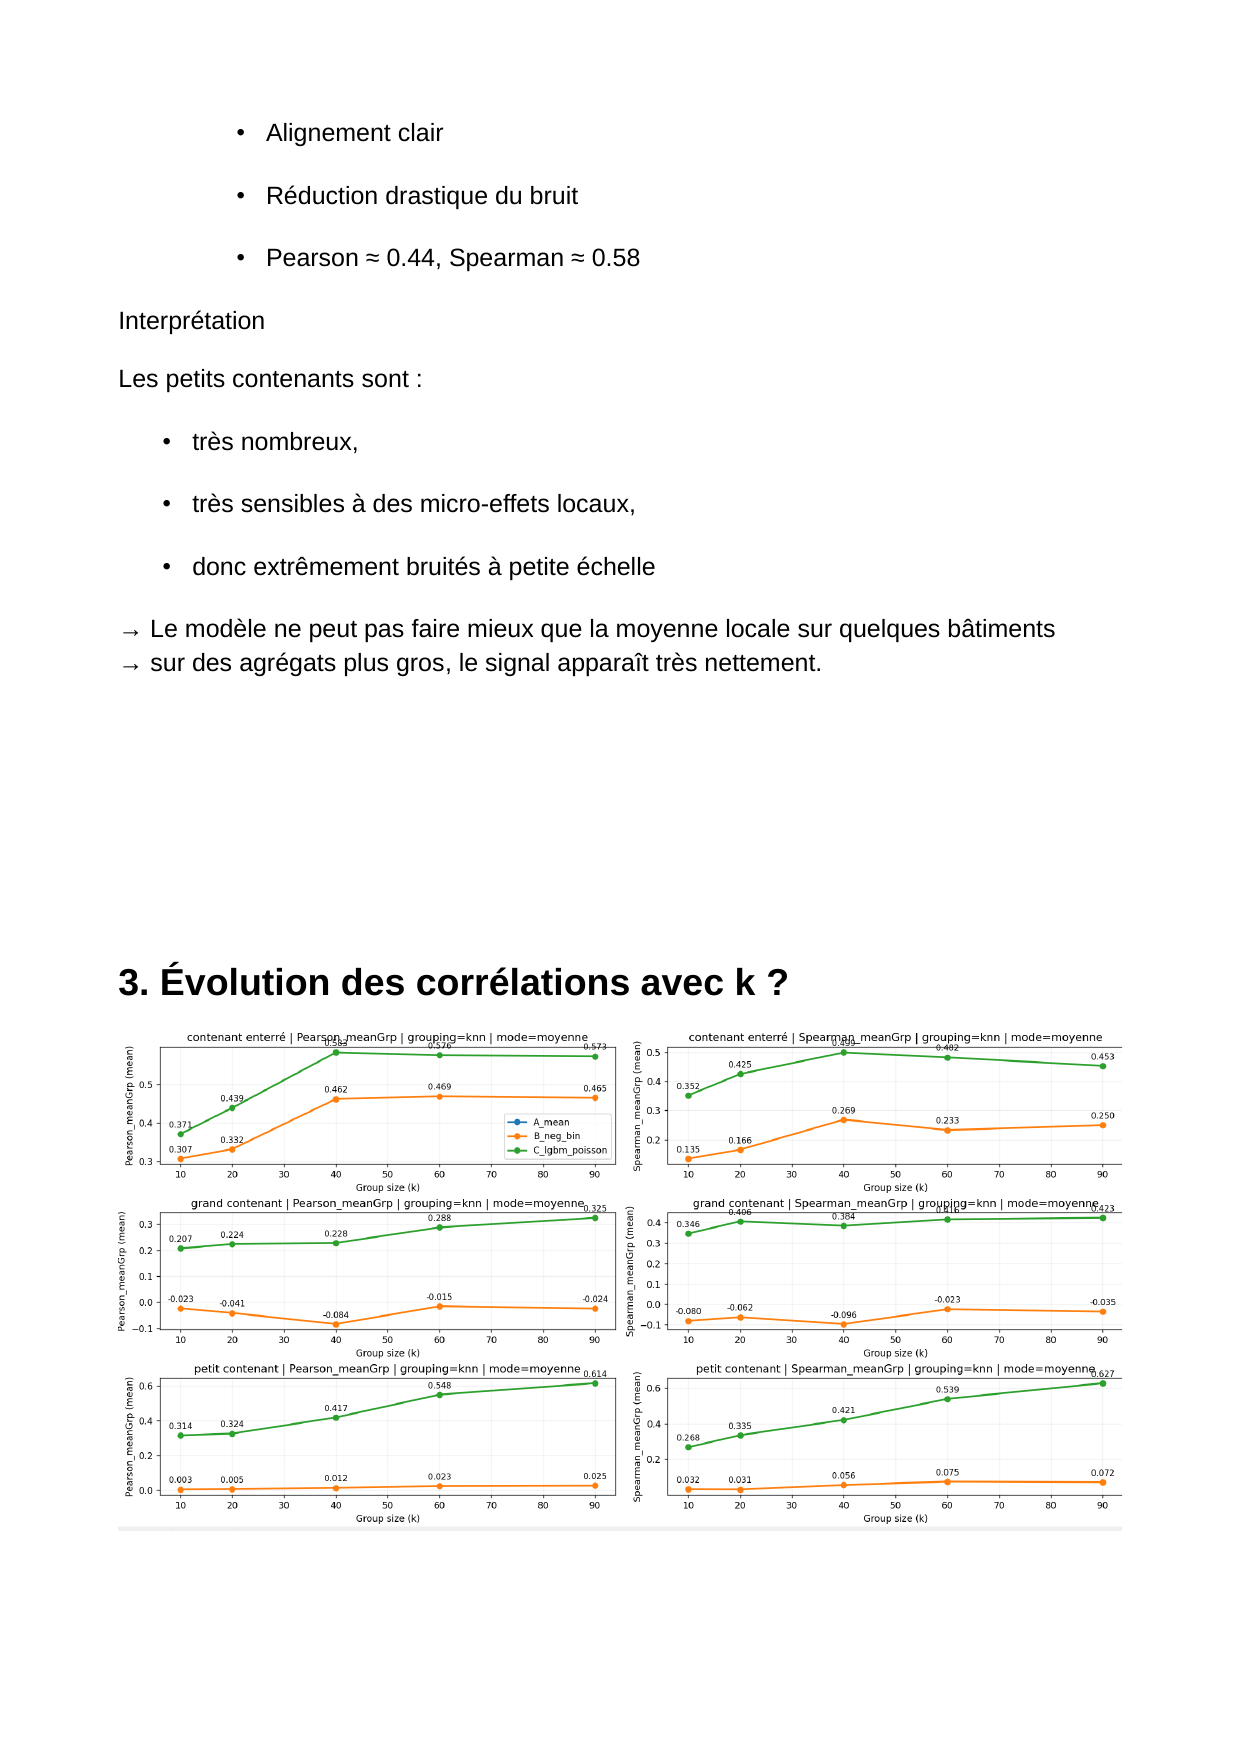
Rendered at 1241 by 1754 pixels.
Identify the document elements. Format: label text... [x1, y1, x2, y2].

list Réduction drastique du bruit [236, 181, 1122, 209]
subtitle Interprétation [118, 306, 1122, 335]
list Alignement clair [236, 118, 1122, 147]
picture [118, 1032, 1123, 1531]
subtitle 3. Évolution des corrélations avec k ? [118, 960, 1122, 1003]
list très sensibles à des micro-effets locaux, [162, 489, 1122, 518]
list donc extrêmement bruités à petite échelle [162, 552, 1122, 581]
text Les petits contenants sont : [118, 364, 1122, 393]
list très nombreux, [162, 427, 1122, 456]
list Pearson ≈ 0.44, Spearman ≈ 0.58 [236, 243, 1122, 272]
text → Le modèle ne peut pas faire mieux que la moyenne locale sur quelques bâtiments → sur des agrégats plus gros, le signal apparaît très nettement. [118, 614, 1122, 676]
